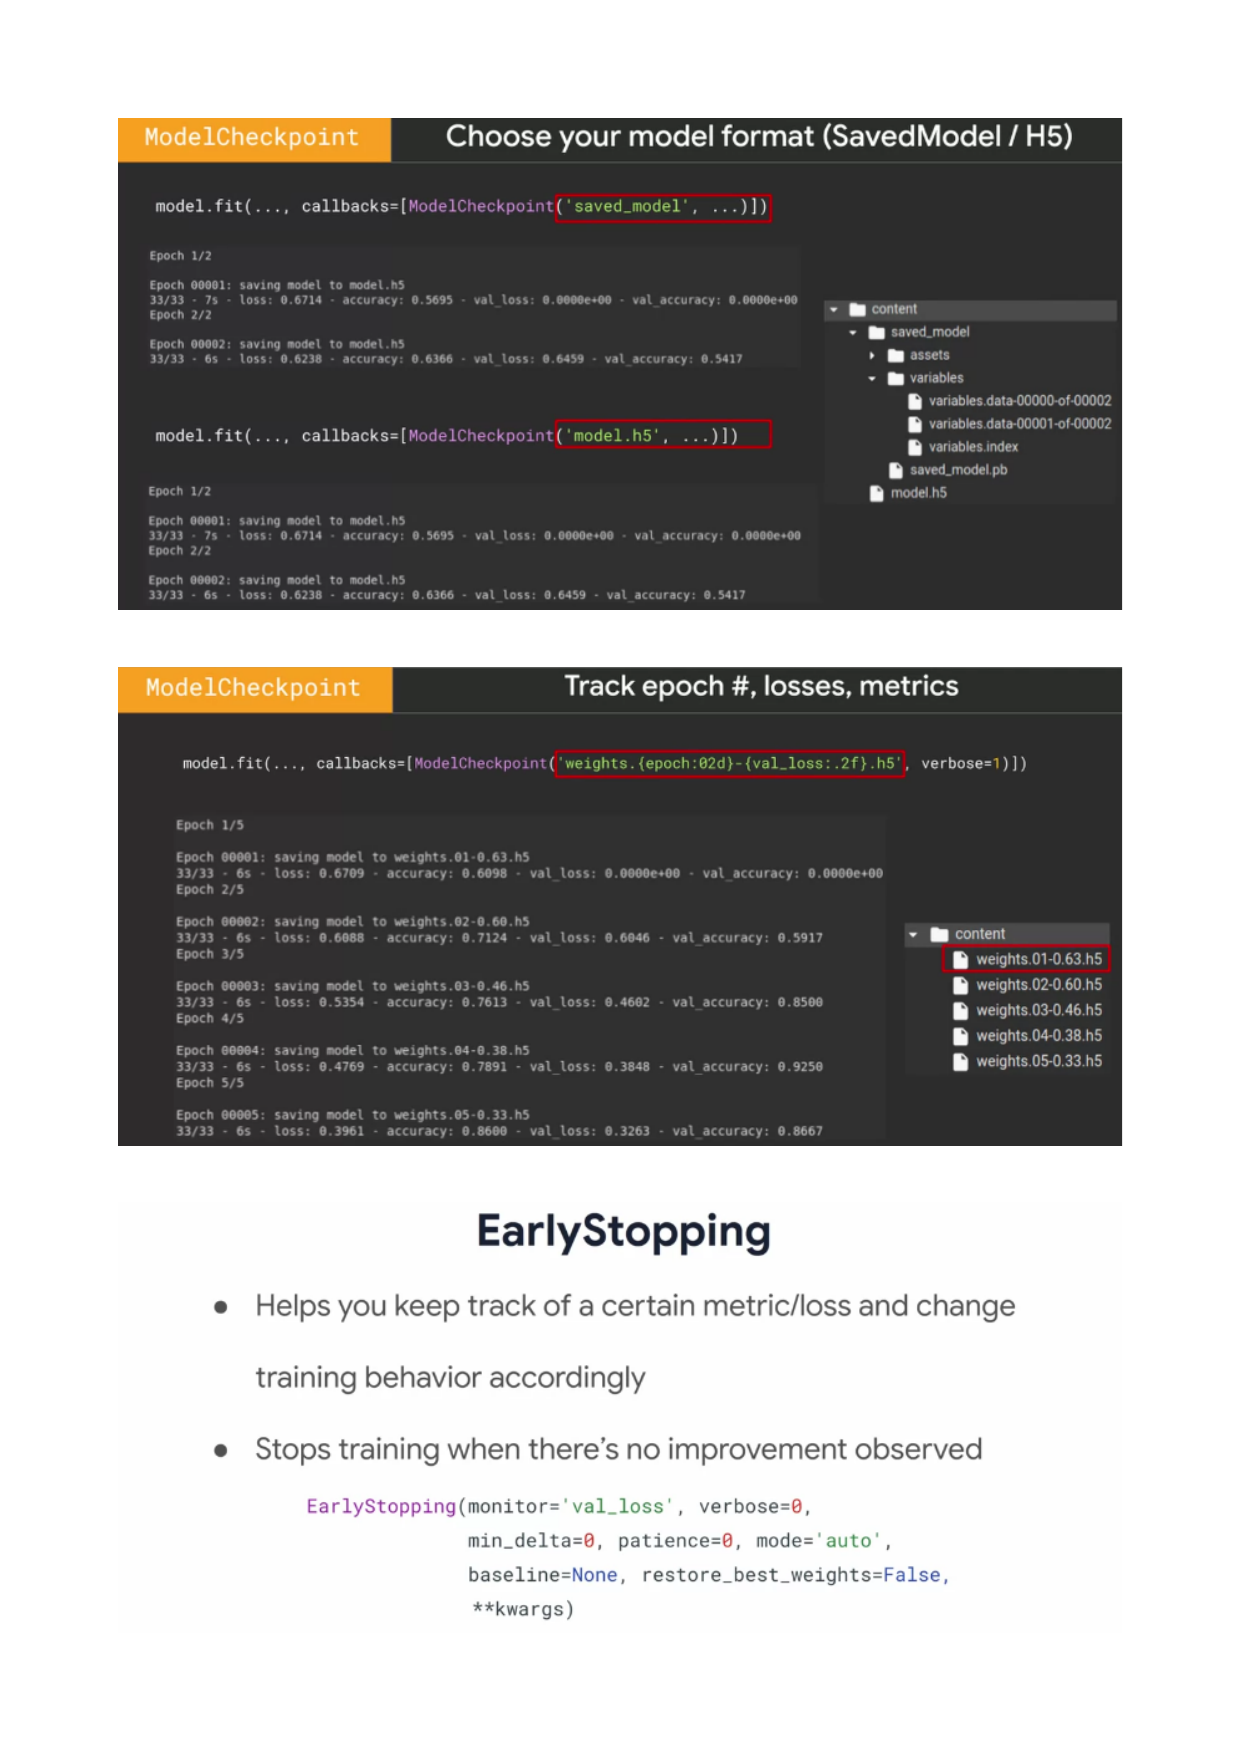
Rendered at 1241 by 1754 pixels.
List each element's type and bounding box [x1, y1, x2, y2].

picture [118, 667, 1123, 1146]
picture [118, 1202, 1123, 1633]
picture [118, 118, 1123, 610]
